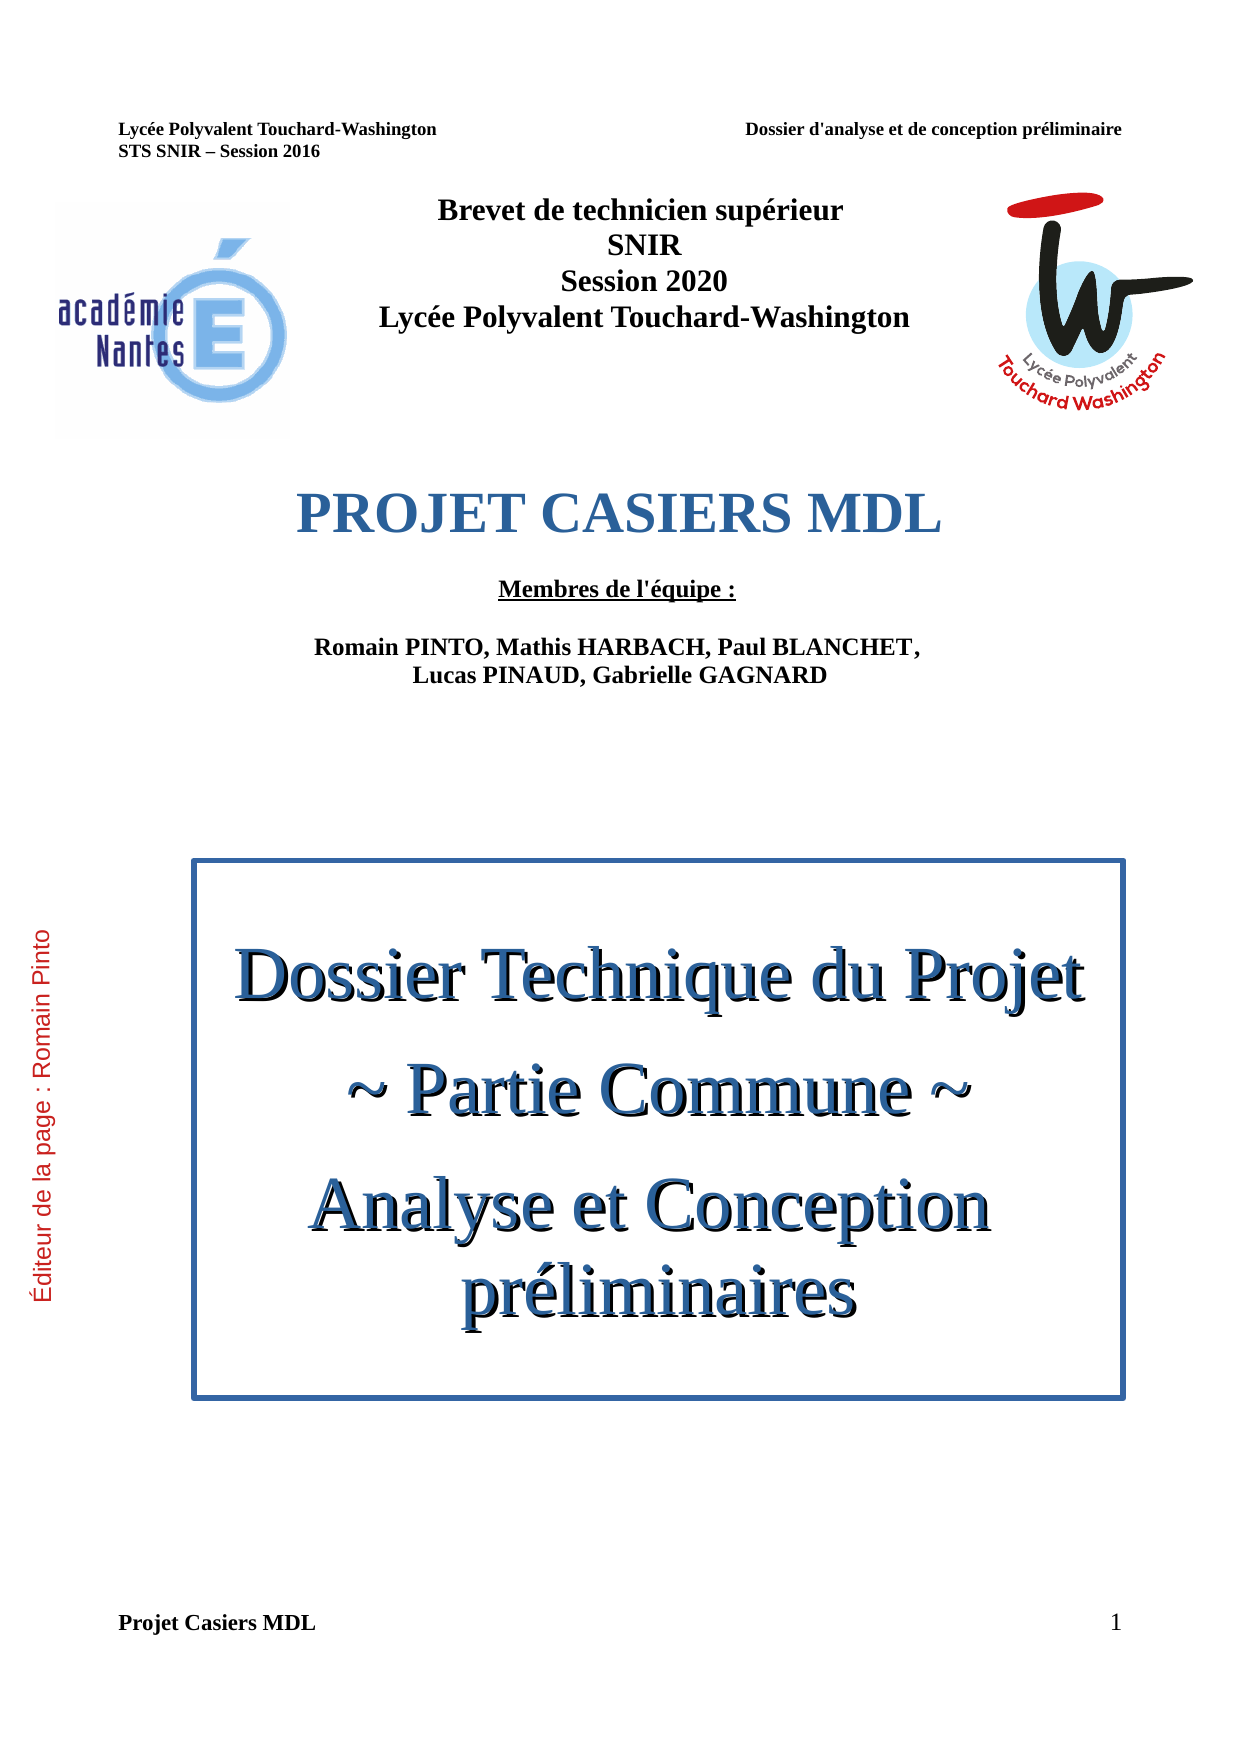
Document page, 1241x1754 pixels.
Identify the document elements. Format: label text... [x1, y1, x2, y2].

text Session 2020 [290, 263, 1039, 298]
text [1097, 263, 1122, 279]
picture [54, 202, 290, 439]
text Brevet de technicien supérieur [118, 191, 1122, 227]
text Lucas PINAUD, Gabrielle GAGNARD [118, 660, 1122, 689]
text SNIR [290, 227, 1043, 263]
text Membres de l'équipe : [118, 574, 1122, 603]
text [1058, 227, 1122, 263]
text Romain PINTO, Mathis HARBACH, Paul BLANCHET , [118, 632, 1122, 660]
text PROJET CASIERS MDL [118, 478, 1122, 545]
text Lycée Polyvalent Touchard-Washington [290, 298, 1029, 334]
